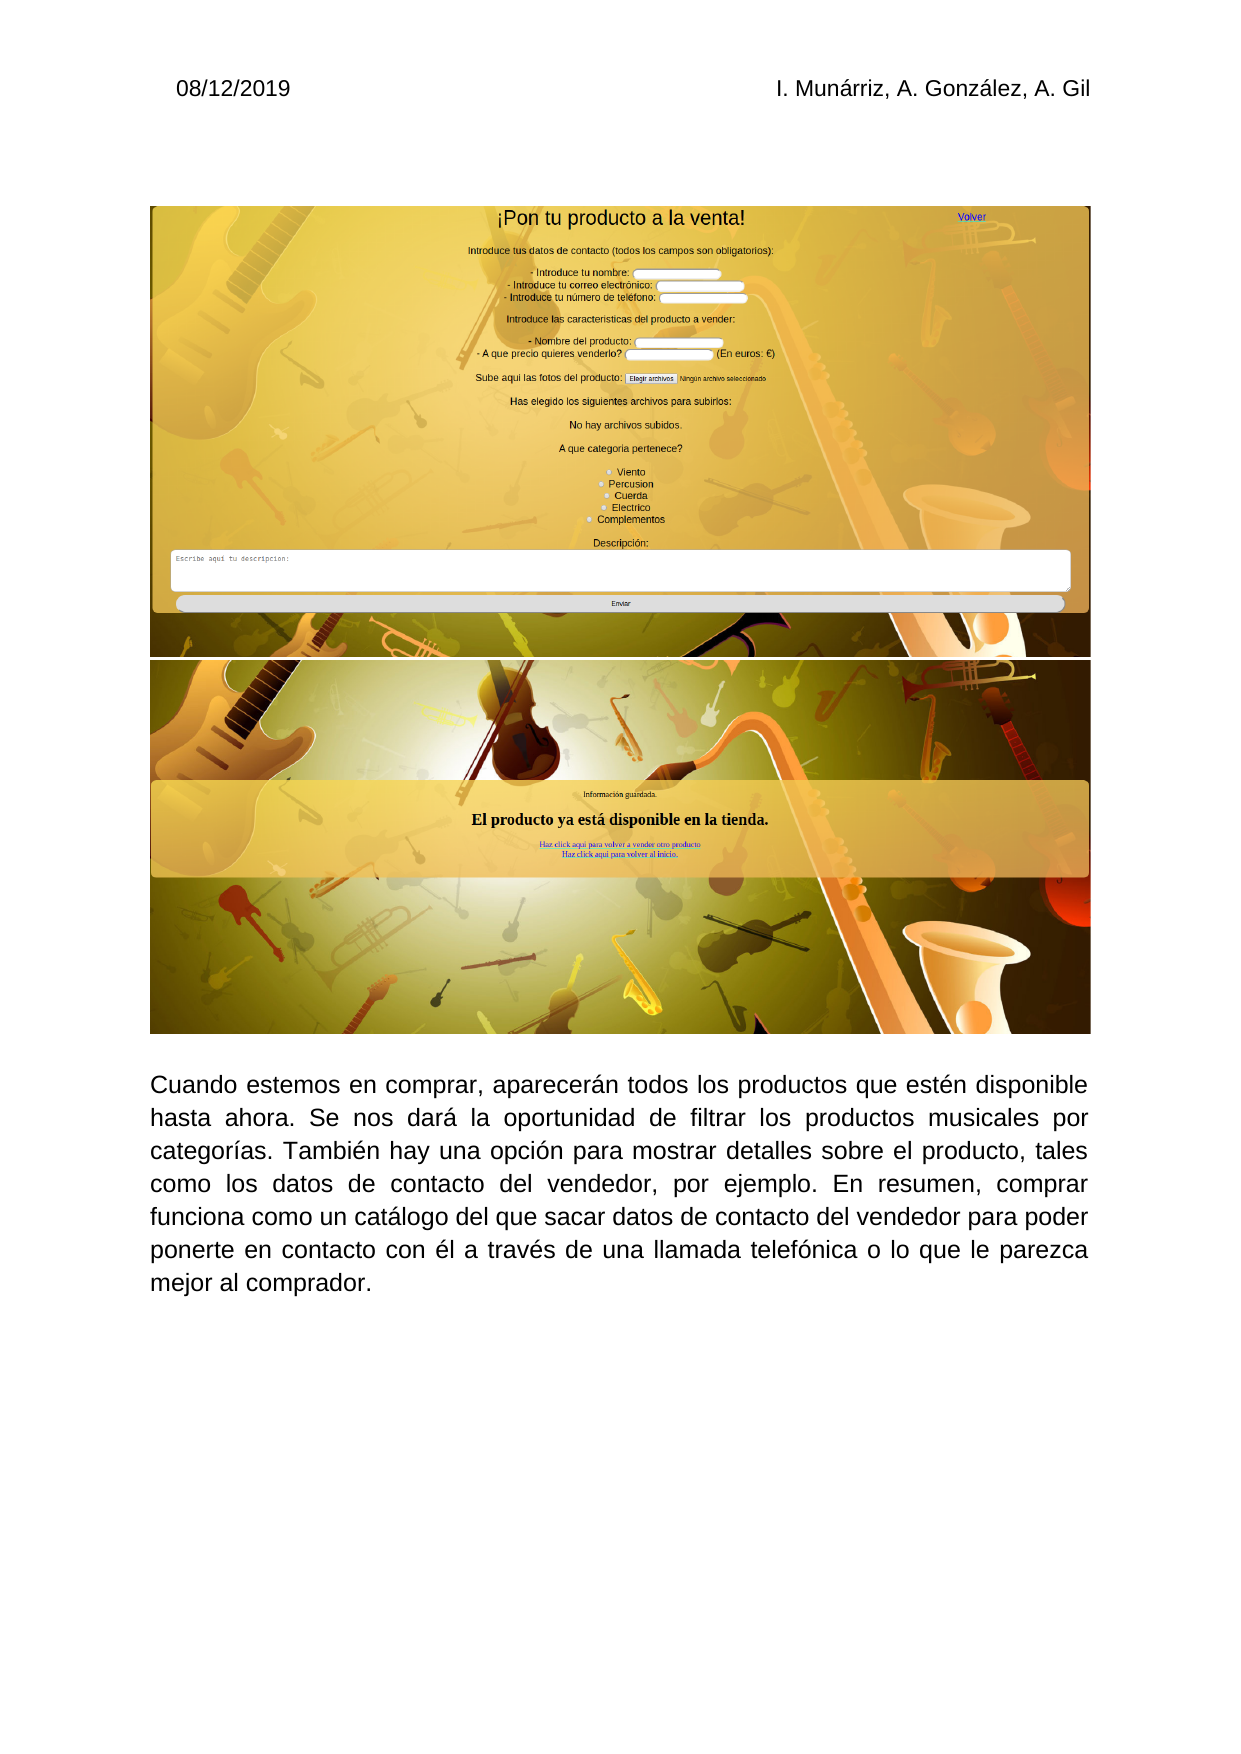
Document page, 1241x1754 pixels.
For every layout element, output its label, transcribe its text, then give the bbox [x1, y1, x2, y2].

picture [150, 660, 1091, 1034]
text Cuando estemos en comprar, aparecerán todos los productos que estén disponible hasta ahora. Se nos dará la oportunidad de filtrar los productos musicales por categorías. También hay una opción para mostrar detalles sobre el producto, tales como los datos de contacto del vendedor, por ejemplo. En resumen, comprar funciona como un catálogo del que sacar datos de contacto del vendedor para poder ponerte en contacto con él a través de una llamada telefónica o lo que le parezca mejor al comprador. [150, 1070, 1090, 1297]
picture [150, 206, 1091, 657]
